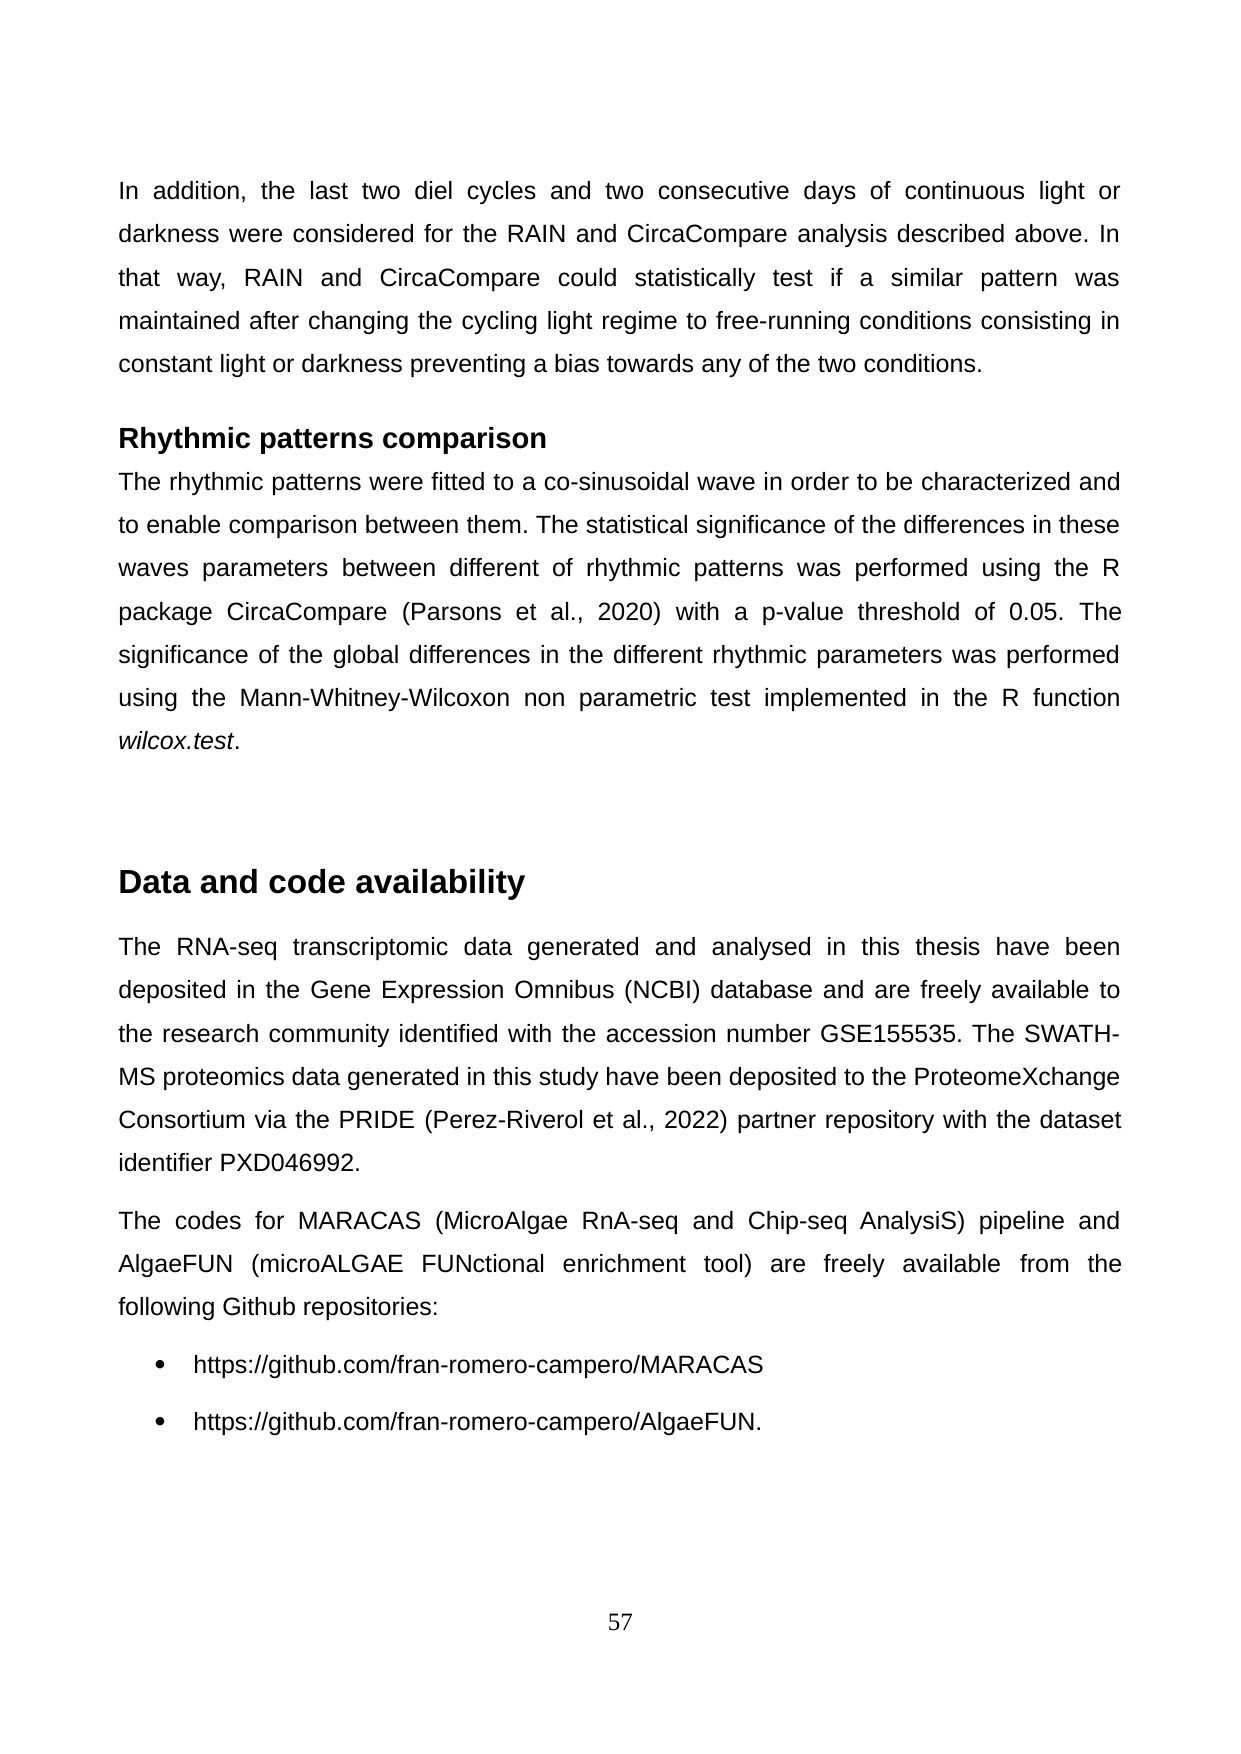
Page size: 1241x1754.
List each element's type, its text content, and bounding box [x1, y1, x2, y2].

text The codes for MARACAS (MicroAlgae RnA-seq and Chip-seq AnalysiS) pipeline and AlgaeFUN (microALGAE FUNctional enrichment tool) are freely available from the following Github repositories: [118, 1206, 1122, 1321]
text In addition, the last two diel cycles and two consecutive days of continuous light or darkness were considered for the RAIN and CircaCompare analysis described above. In that way, RAIN and CircaCompare could statistically test if a similar pattern was maintained after changing the cycling light regime to free-running conditions consisting in constant light or darkness preventing a bias towards any of the two conditions. [118, 176, 1122, 378]
list https://github.com/fran-romero-campero/AlgaeFUN. [156, 1407, 1122, 1436]
subtitle Data and code availability [118, 862, 1122, 901]
text The rhythmic patterns were fitted to a co-sinusoidal wave in order to be characterized and to enable comparison between them. The statistical significance of the differences in these waves parameters between different of rhythmic patterns was performed using the R package CircaCompare (Parsons et al., 2020)⁠ with a p-value threshold of 0.05. The significance of the global differences in the different rhythmic parameters was performed using the Mann-Whitney-Wilcoxon non parametric test implemented in the R function wilcox.test. [118, 467, 1122, 755]
subtitle Rhythmic patterns comparison [118, 421, 1122, 455]
text The RNA-seq transcriptomic data generated and analysed in this thesis have been deposited in the Gene Expression Omnibus (NCBI) database and are freely available to the research community identified with the accession number GSE155535. The SWATH-MS proteomics data generated in this study have been deposited to the ProteomeXchange Consortium via the PRIDE (Perez-Riverol et al., 2022)⁠ partner repository with the dataset identifier PXD046992. [118, 932, 1122, 1177]
list https://github.com/fran-romero-campero/MARACAS [156, 1349, 1122, 1378]
